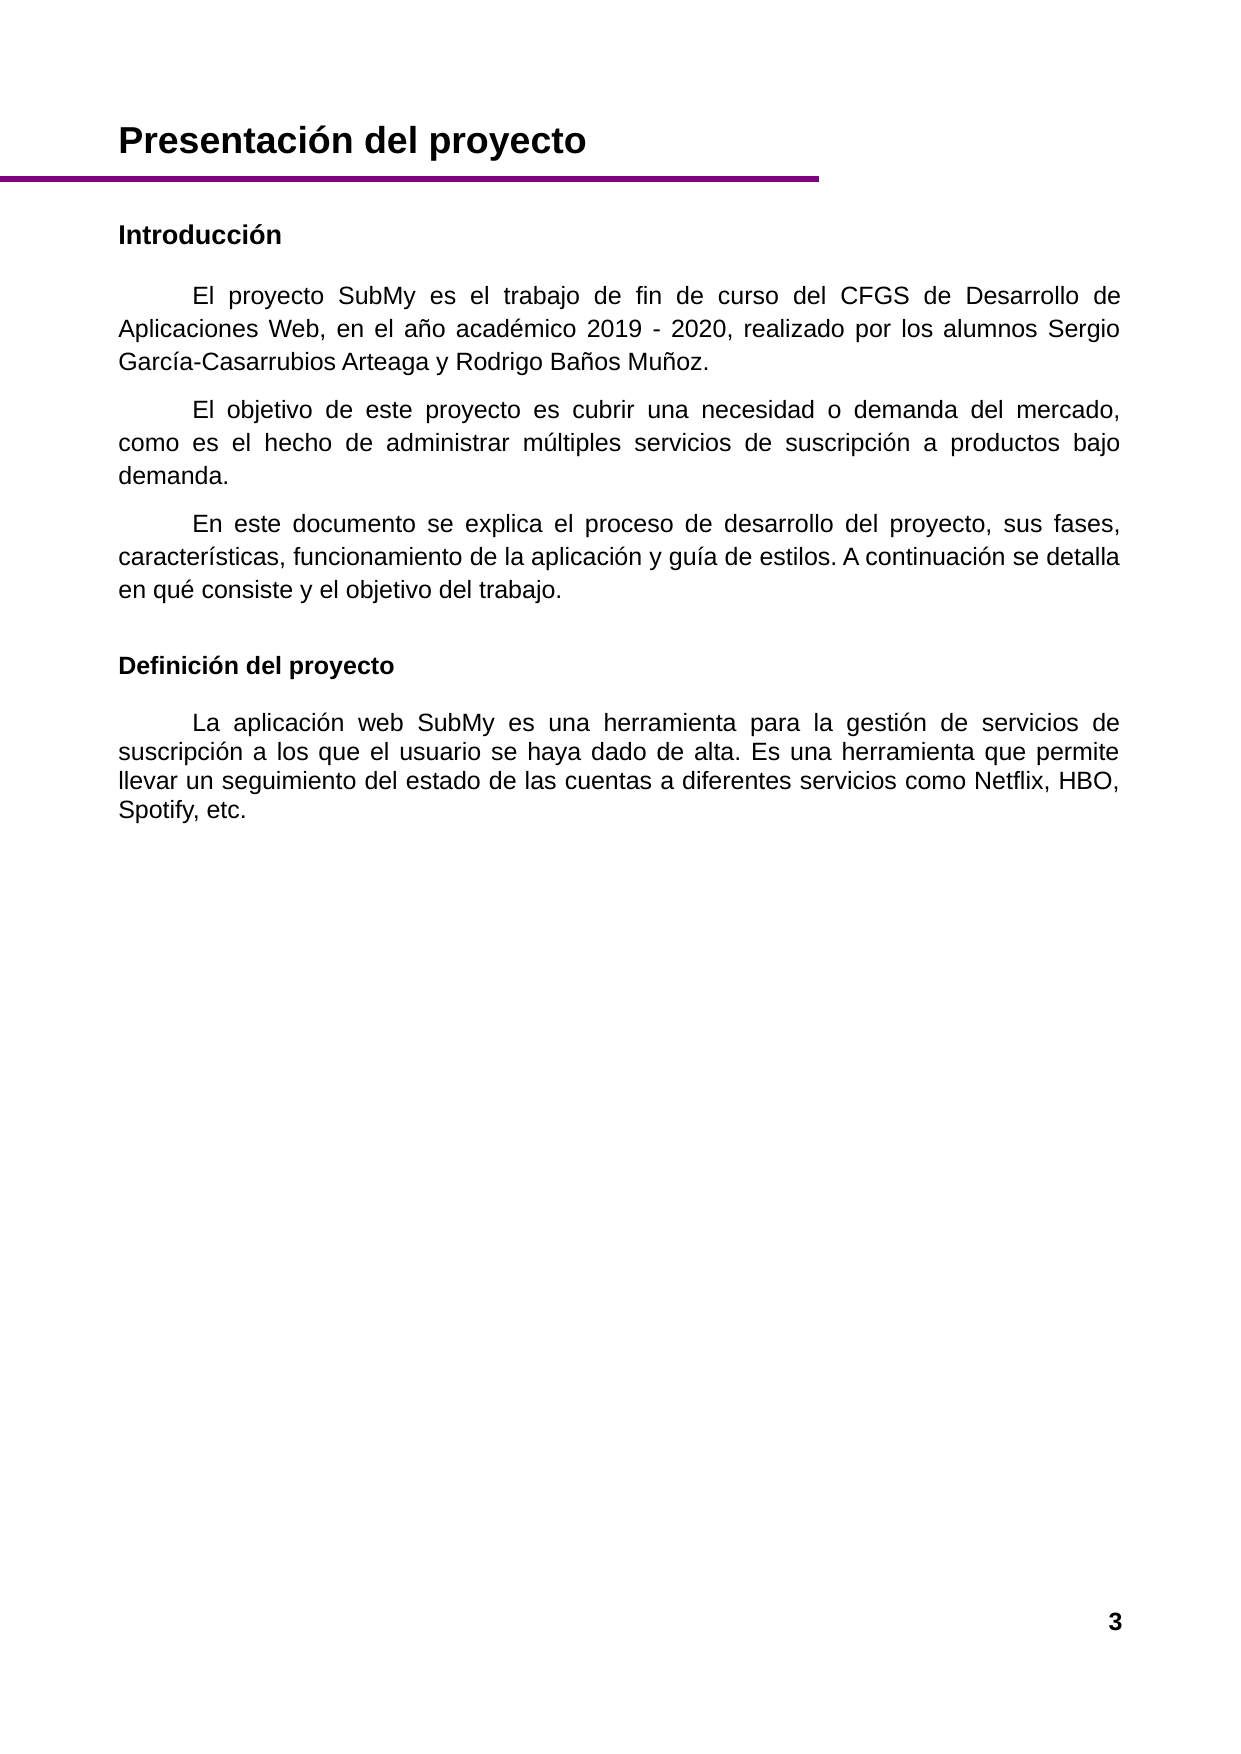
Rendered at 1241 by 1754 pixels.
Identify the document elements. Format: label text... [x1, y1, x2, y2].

text Definición del proyecto [118, 651, 1122, 680]
text En este documento se explica el proceso de desarrollo del proyecto, sus fases, características, funcionamiento de la aplicación y guía de estilos. A continuación se detalla en qué consiste y el objetivo del trabajo. [118, 508, 1122, 603]
text La aplicación web SubMy es una herramienta para la gestión de servicios de suscripción a los que el usuario se haya dado de alta. Es una herramienta que permite llevar un seguimiento del estado de las cuentas a diferentes servicios como Netflix, HBO, Spotify, etc. [118, 708, 1122, 823]
text El objetivo de este proyecto es cubrir una necesidad o demanda del mercado, como es el hecho de administrar múltiples servicios de suscripción a productos bajo demanda. [118, 395, 1122, 490]
text Introducción [118, 219, 1122, 250]
text Presentación del proyecto [118, 118, 1122, 161]
text El proyecto SubMy es el trabajo de fin de curso del CFGS de Desarrollo de Aplicaciones Web, en el año académico 2019 - 2020, realizado por los alumnos Sergio García-Casarrubios Arteaga y Rodrigo Baños Muñoz. [118, 281, 1122, 376]
